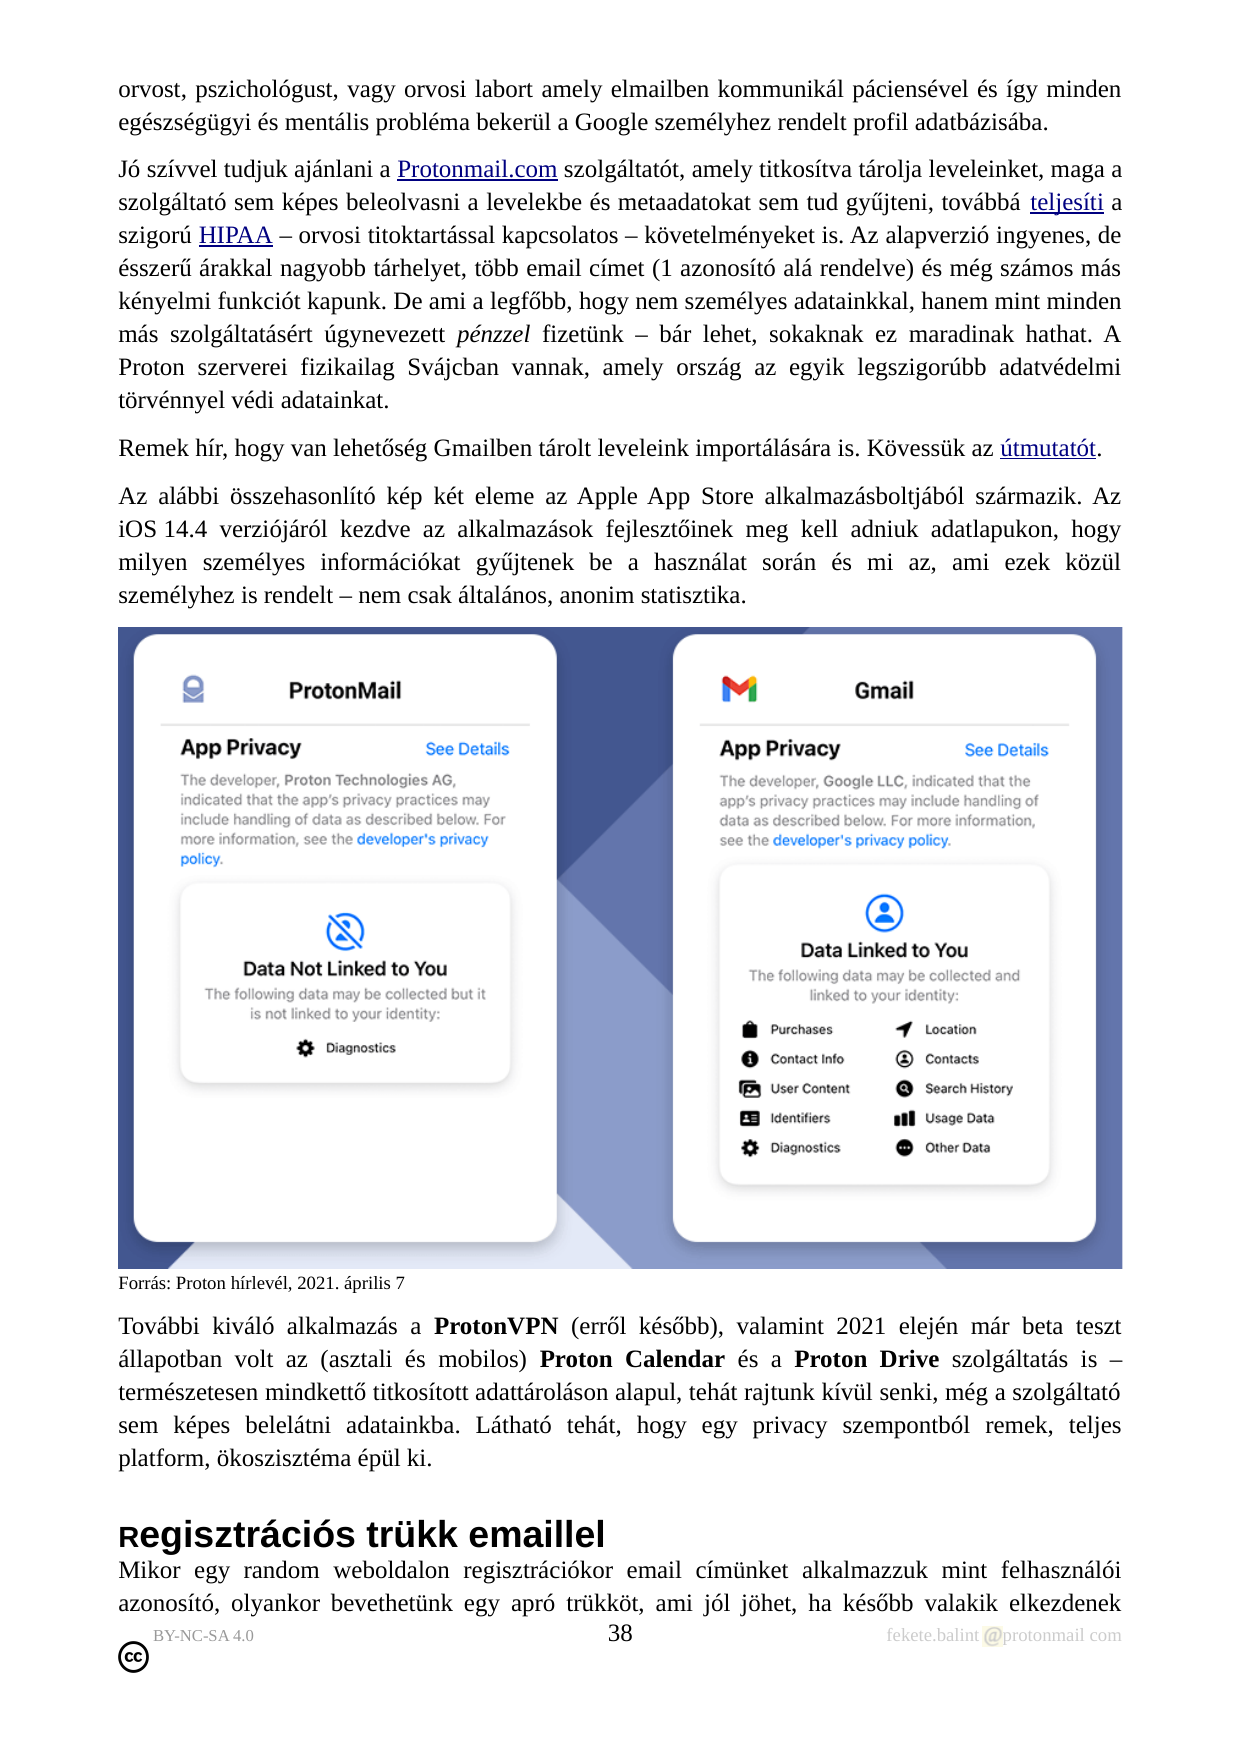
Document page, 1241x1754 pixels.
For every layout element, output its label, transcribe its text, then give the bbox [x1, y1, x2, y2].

text Remek hír, hogy van lehetőség Gmailben tárolt leveleink importálására is. Kövessük az útmutatót. [118, 433, 1122, 462]
text Jó szívvel tudjuk ajánlani a Protonmail.com szolgáltatót, amely titkosítva tárolja leveleinket, maga a szolgáltató sem képes beleolvasni a levelekbe és metaadatokat sem tud gyűjteni, továbbá teljesíti a szigorú HIPAA – orvosi titoktartással kapcsolatos – követelményeket is. Az alapverzió ingyenes, de ésszerű árakkal nagyobb tárhelyet, több email címet (1 azonosító alá rendelve) és még számos más kényelmi funkciót kapunk. De ami a legfőbb, hogy nem személyes adatainkkal, hanem mint minden más szolgáltatásért úgynevezett pénzzel fizetünk – bár lehet, sokaknak ez maradinak hathat. A Proton szerverei fizikailag Svájcban vannak, amely ország az egyik legszigorúbb adatvédelmi törvénnyel védi adatainkat. [118, 154, 1122, 414]
picture [982, 1626, 1003, 1647]
text Mikor egy random weboldalon regisztrációkor email címünket alkalmazzuk mint felhasználói azonosító, olyankor bevethetünk egy apró trükköt, ami jól jöhet, ha később valakik elkezdenek [118, 1555, 1122, 1617]
subtitle Regisztrációs trükk emaillel [118, 1512, 1122, 1555]
picture [118, 1641, 149, 1673]
picture [118, 627, 1123, 1269]
text Az alábbi összehasonlító kép két eleme az Apple App Store alkalmazásboltjából származik. Az iOS 14.4 verziójáról kezdve az alkalmazások fejlesztőinek meg kell adniuk adatlapukon, hogy milyen személyes információkat gyűjtenek be a használat során és mi az, ami ezek közül személyhez is rendelt – nem csak általános, anonim statisztika. [118, 481, 1122, 608]
text További kiváló alkalmazás a ProtonVPN (erről később), valamint 2021 elején már beta teszt állapotban volt az (asztali és mobilos) Proton Calendar és a Proton Drive szolgáltatás is – természetesen mindkettő titkosított adattároláson alapul, tehát rajtunk kívül senki, még a szolgáltató sem képes belelátni adatainkba. Látható tehát, hogy egy privacy szempontból remek, teljes platform, ökoszisztéma épül ki. [118, 1311, 1122, 1472]
text orvost, pszichológust, vagy orvosi labort amely elmailben kommunikál páciensével és így minden egészségügyi és mentális probléma bekerül a Google személyhez rendelt profil adatbázisába. [118, 74, 1122, 136]
text Forrás: Proton hírlevél, 2021. április 7 [118, 1269, 1122, 1293]
